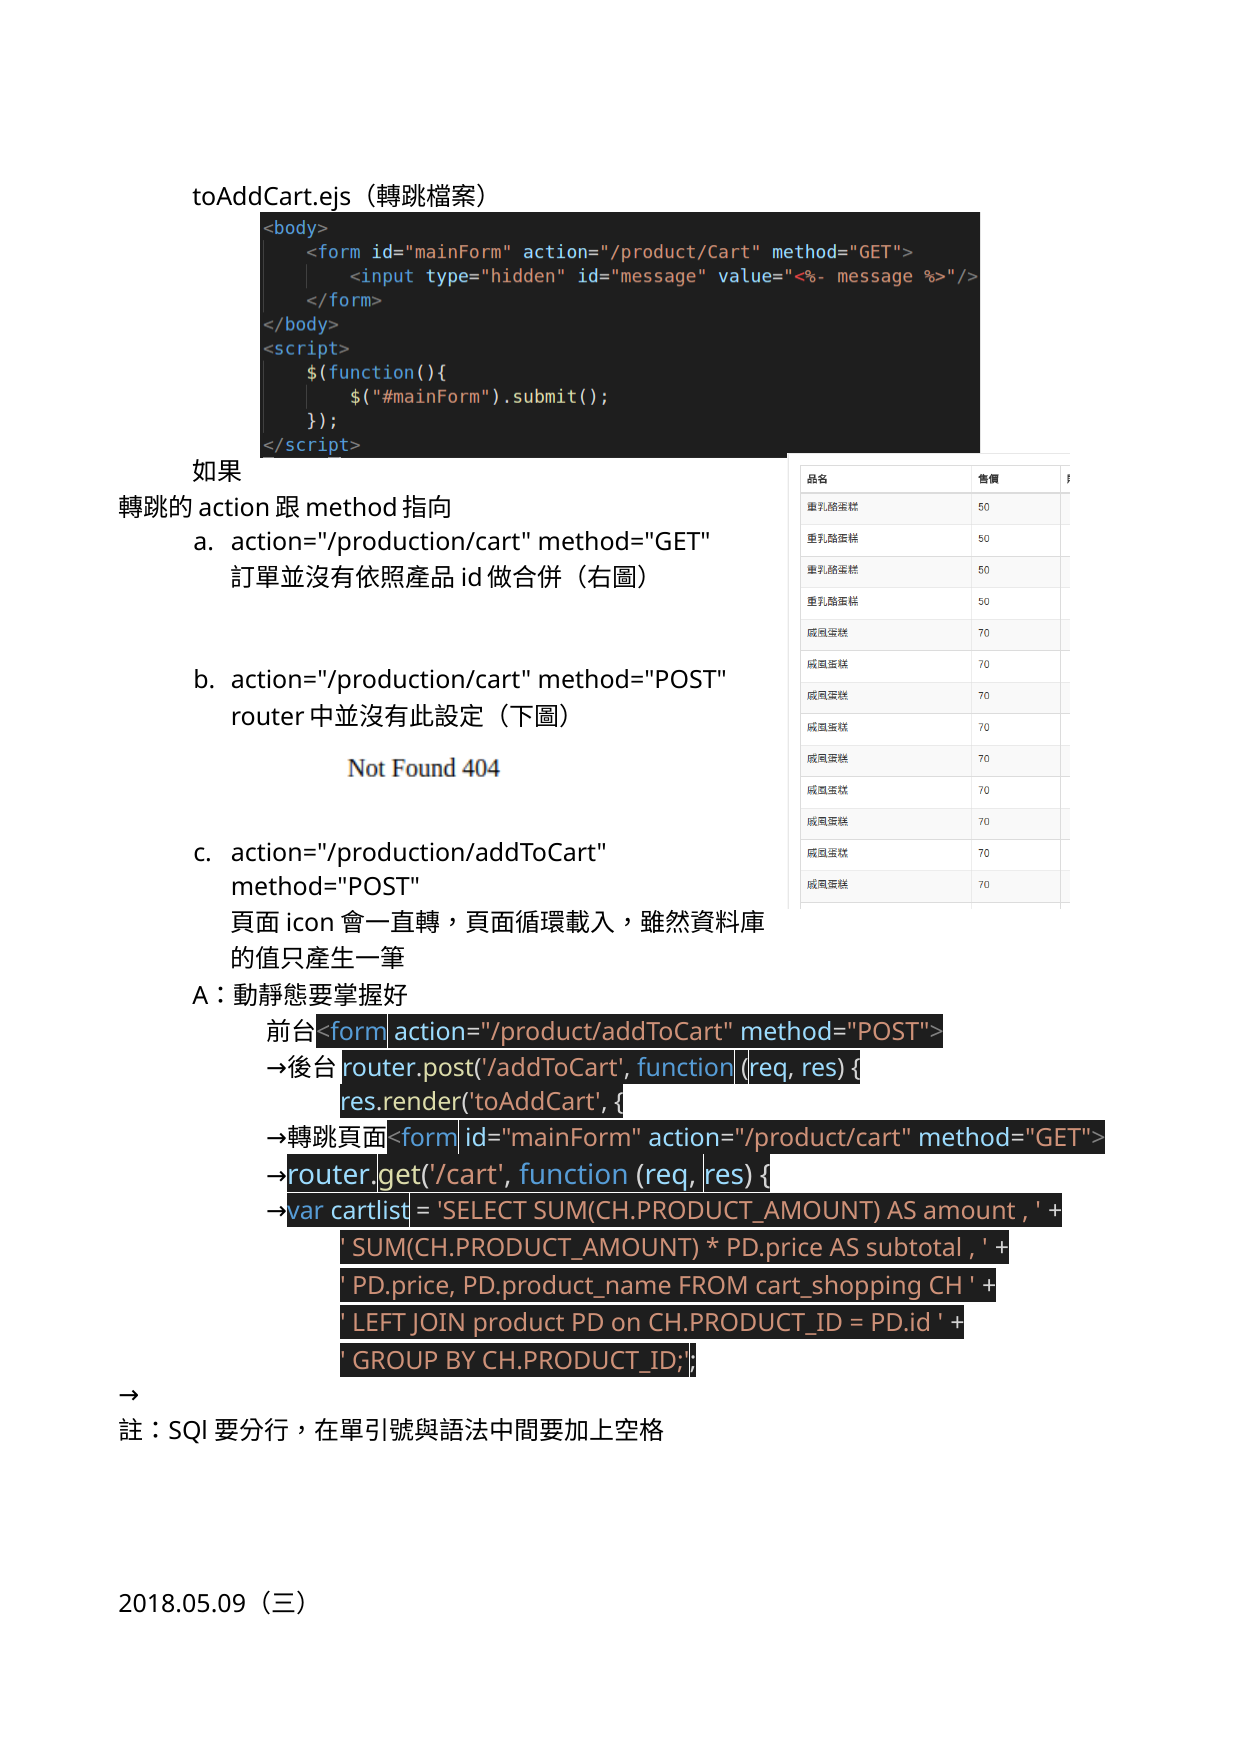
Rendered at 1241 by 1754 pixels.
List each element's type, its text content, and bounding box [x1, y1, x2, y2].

text ' SUM(CH.PRODUCT_AMOUNT) * PD.price AS subtotal , ' + [118, 1227, 1122, 1264]
text →轉跳頁面<form id="mainForm" action="/product/cart" method="GET"> [118, 1118, 1122, 1154]
text 2018.05.09（三） [118, 1583, 1122, 1619]
text 前台<form action="/product/addToCart" method="POST"> [118, 1011, 1122, 1048]
text →router.get('/cart', function (req, res) { [118, 1154, 1122, 1192]
text res.render('toAddCart', { [118, 1084, 1122, 1118]
text →var cartlist = 'SELECT SUM(CH.PRODUCT_AMOUNT) AS amount , ' + [118, 1192, 1122, 1227]
list action="/production/cart" method="GET" [193, 523, 1122, 558]
text ' PD.price, PD.product_name FROM cart_shopping CH ' + [118, 1264, 1122, 1302]
list action="/production/cart" method="POST" [193, 662, 1122, 696]
picture [260, 212, 980, 458]
picture [343, 742, 519, 804]
text 如果轉跳的action跟method指向 [118, 451, 1122, 523]
list action="/production/addToCart" method="POST" [193, 834, 1122, 903]
text 註：SQl 要分行，在單引號與語法中間要加上空格 [118, 1411, 1122, 1447]
list 頁面icon會一直轉，頁面循環載入，雖然資料庫的值只產生一筆 [193, 903, 1122, 975]
text ' GROUP BY CH.PRODUCT_ID;'; [118, 1339, 1122, 1377]
text → [118, 1377, 1122, 1411]
text ' LEFT JOIN product PD on CH.PRODUCT_ID = PD.id ' + [118, 1302, 1122, 1339]
list router中並沒有此設定（下圖） [193, 696, 1122, 732]
text toAddCart.ejs（轉跳檔案） [118, 176, 1122, 213]
text A：動靜態要掌握好 [118, 975, 1122, 1011]
list 訂單並沒有依照產品id做合併（右圖） [193, 558, 1122, 594]
text →後台router.post('/addToCart', function (req, res) { [118, 1048, 1122, 1084]
